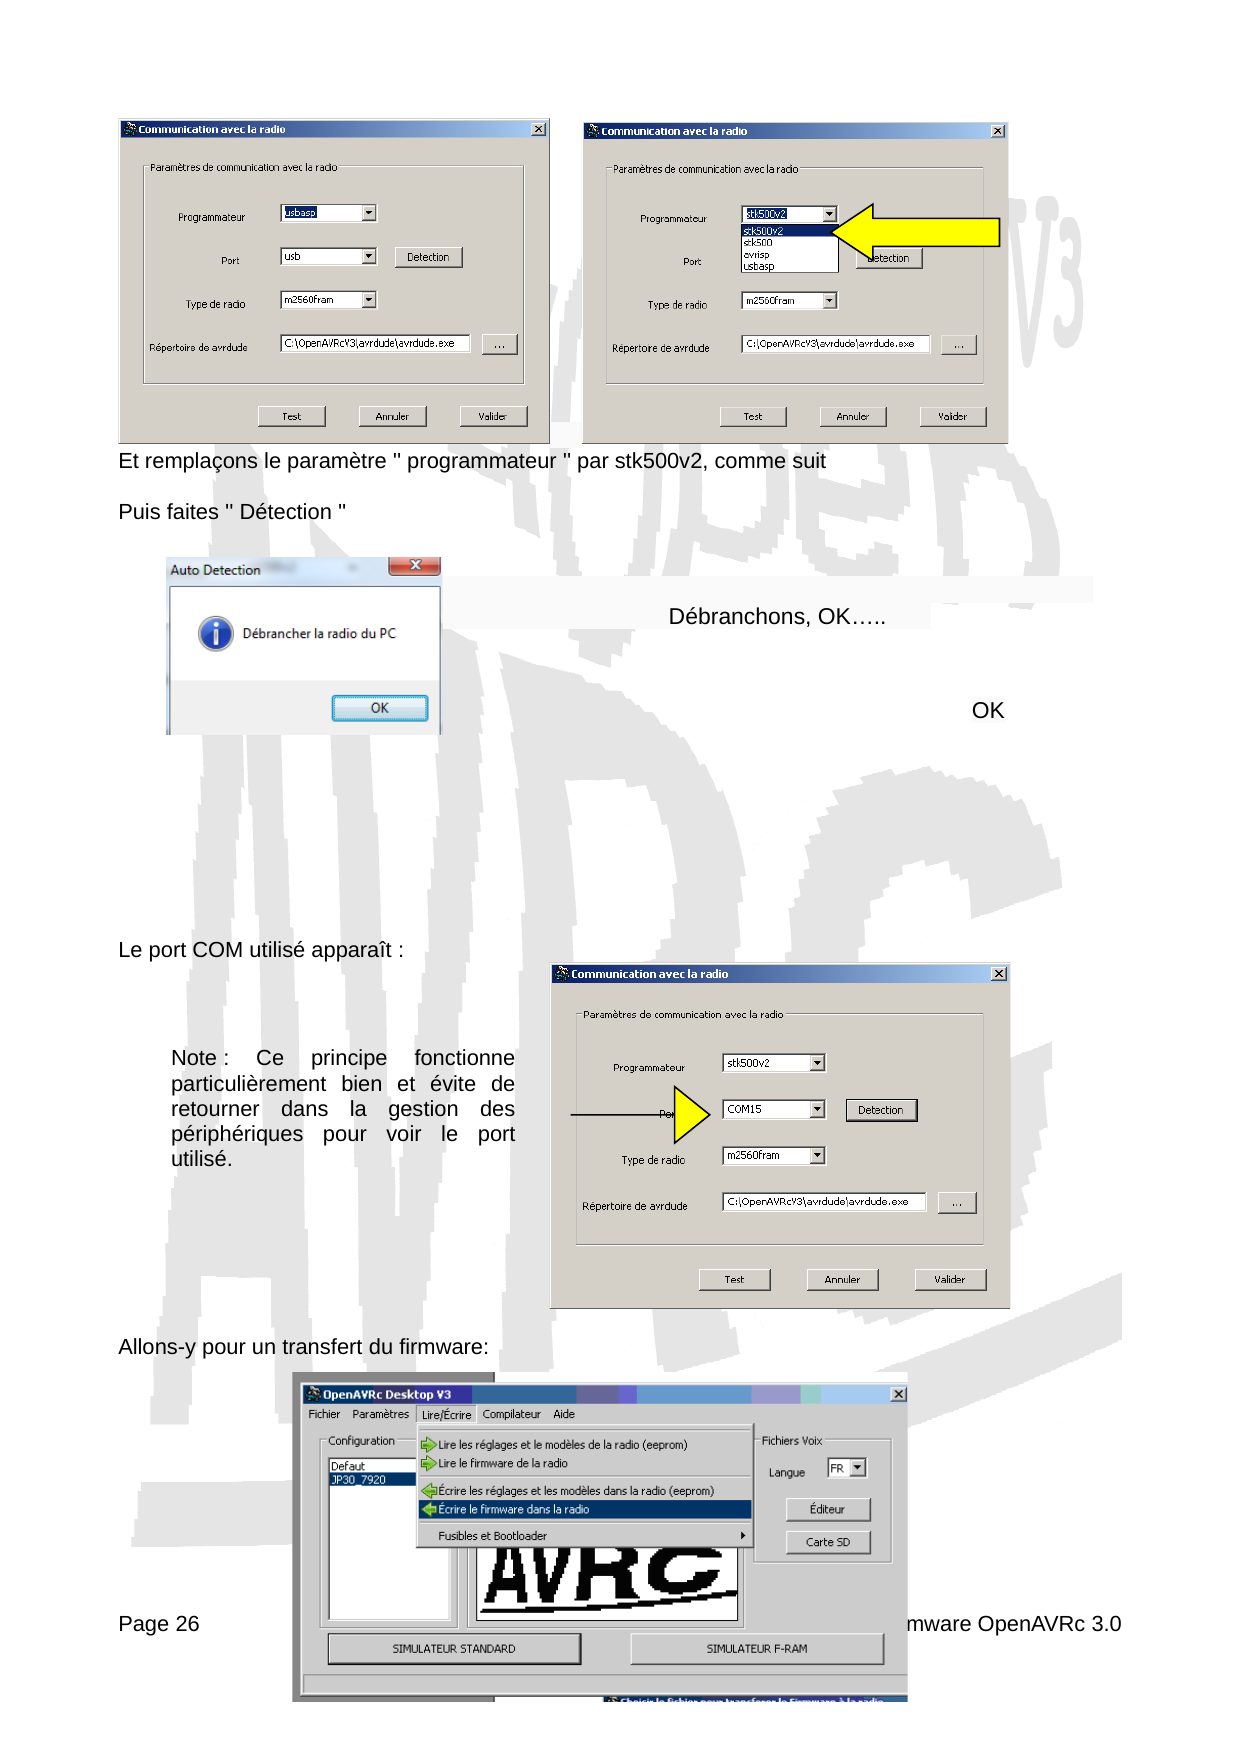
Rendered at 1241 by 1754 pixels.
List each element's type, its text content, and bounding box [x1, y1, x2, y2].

picture [118, 118, 550, 444]
text Le port COM utilisé apparaît : [118, 937, 1122, 963]
picture [549, 962, 1011, 1309]
text [118, 576, 166, 629]
picture [581, 121, 1009, 444]
text [972, 723, 1043, 733]
text Et remplaçons le paramètre '' programmateur '' par stk500v2, comme suit [118, 448, 1122, 473]
text Puis faites '' Détection '' [118, 498, 1122, 524]
picture [166, 557, 443, 735]
text Débranchons, OK….. [443, 576, 1122, 629]
text Note : Ce principe fonctionne particulièrement bien et évite de retourner dans la gestion des périphériques pour voir le port utilisé. [171, 1045, 516, 1171]
text OK [972, 697, 1043, 723]
text Allons-y pour un transfert du firmware: [118, 1334, 1122, 1359]
